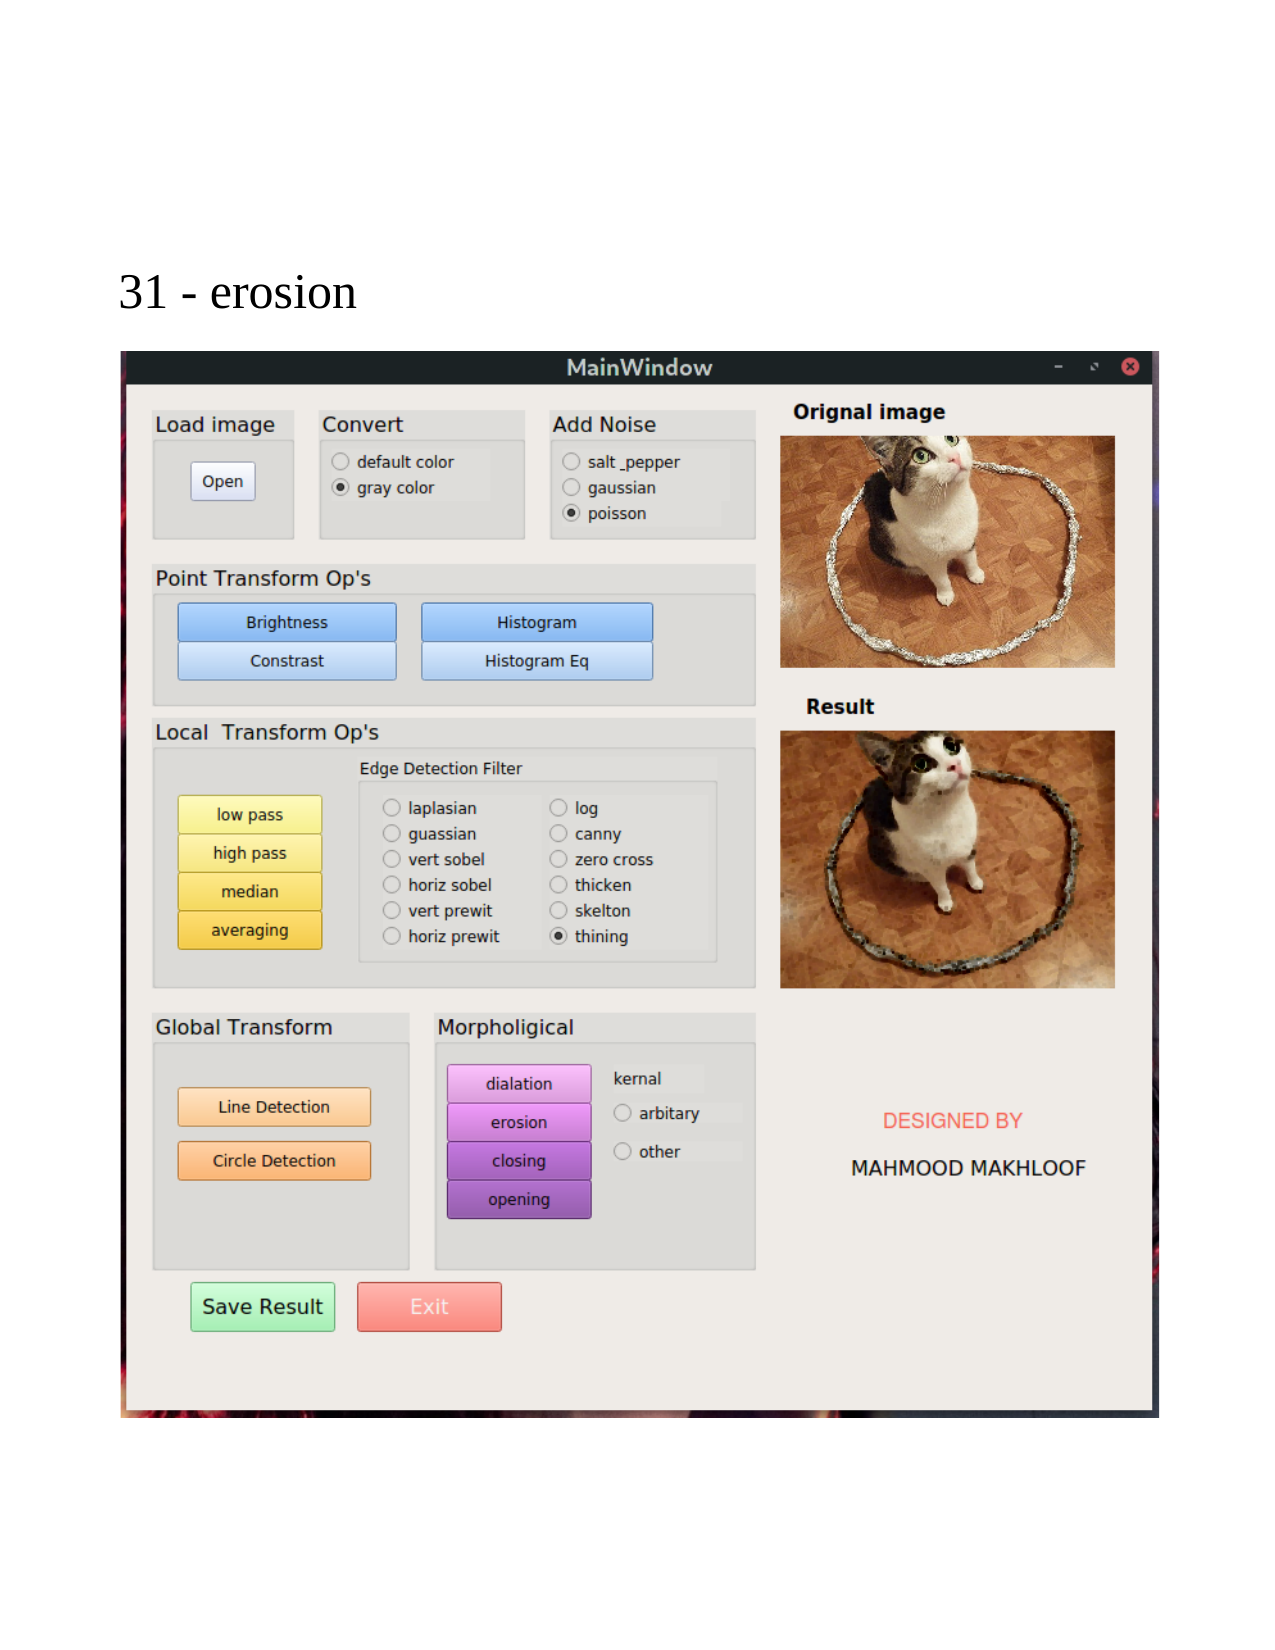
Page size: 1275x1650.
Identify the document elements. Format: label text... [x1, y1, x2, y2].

text 31 - erosion [118, 262, 1157, 319]
picture [120, 351, 1160, 1418]
